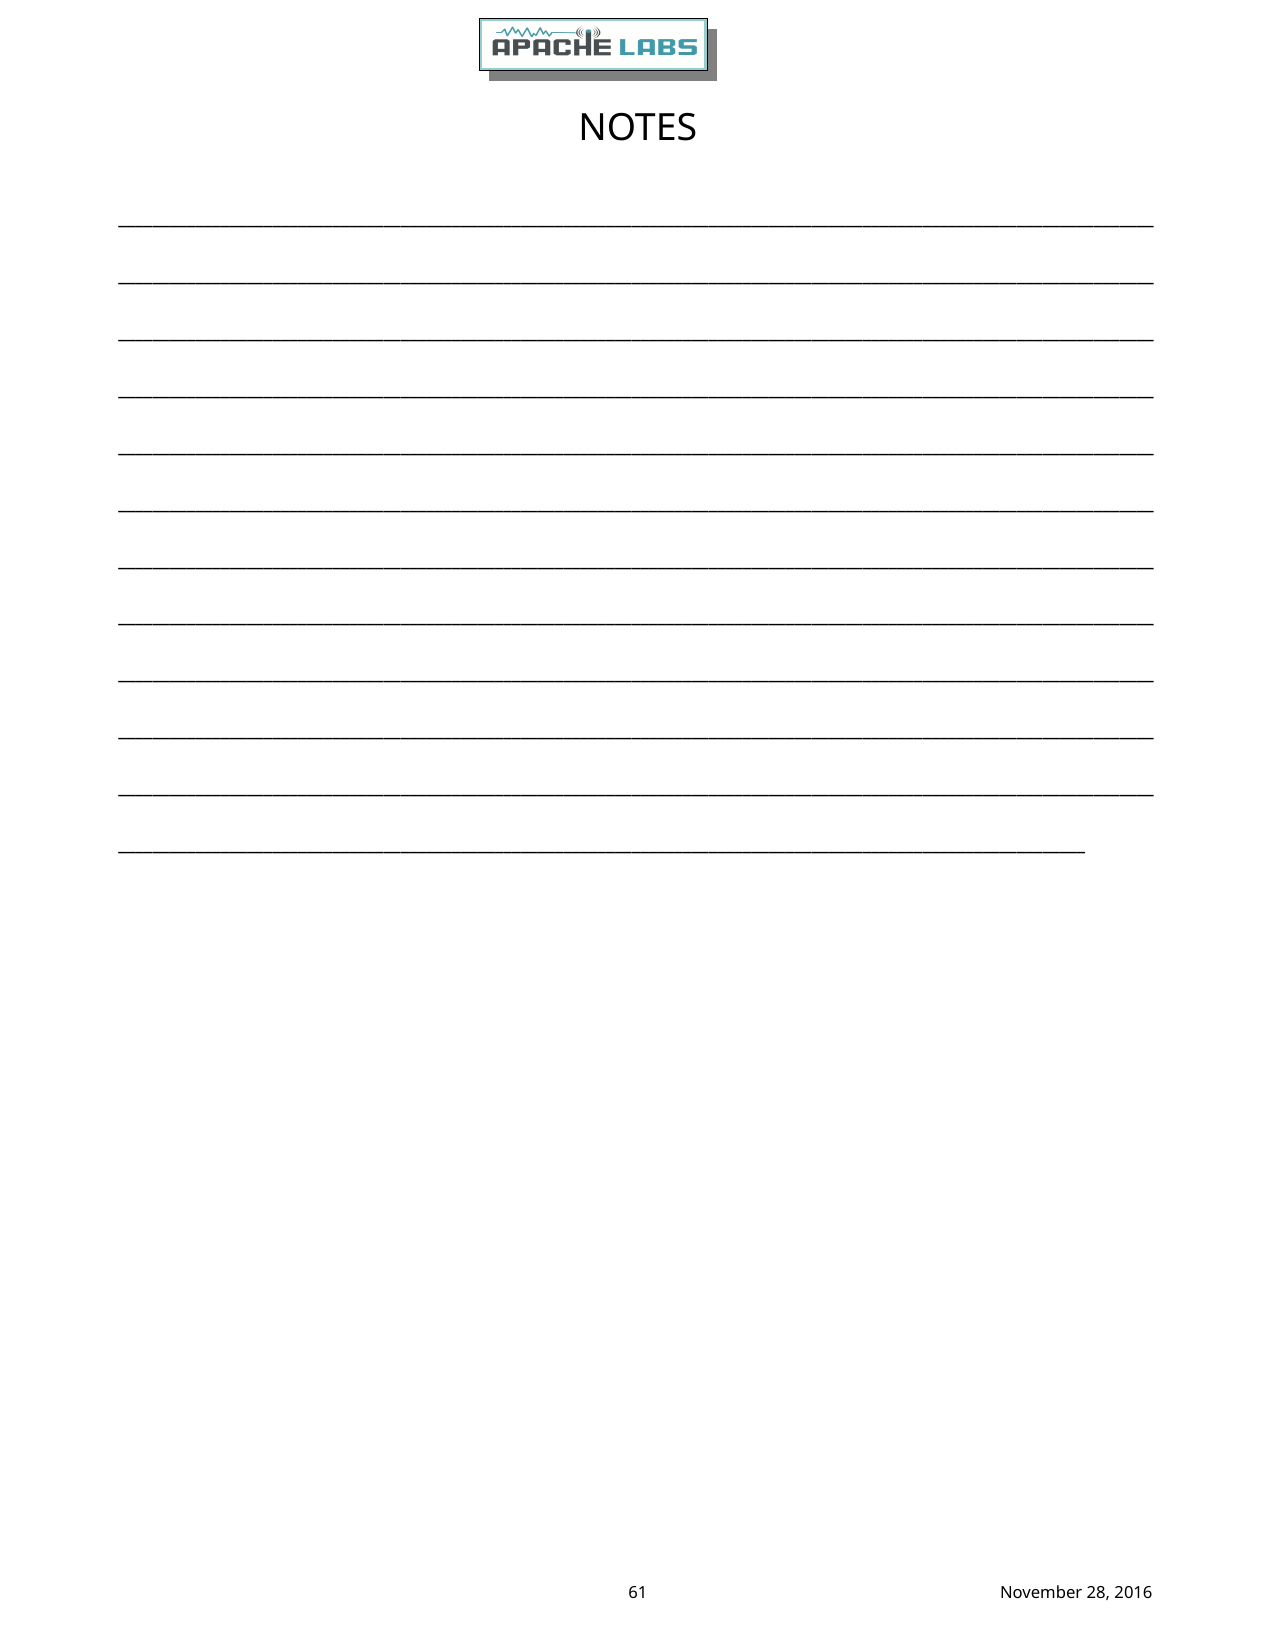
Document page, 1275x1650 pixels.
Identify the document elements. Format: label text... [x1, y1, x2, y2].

text ____________________________________________________________________________________________________________________________________________________________________________________________________________________________________________________________________________________________________________________________________________________________________________________________________________________________________________________________________________________________________________________________________________________________________________________________________________________________________________________________________________________________________________________________________________________________________________________________________________________________________________________________________________________________________________________________________________________________________________________________________________________________________________________________________________________________________________________________________________________________________________________________________________________________________________________________________________________________________________________________________________________________________________________________________________________________________________________________________________________________________ [118, 202, 1157, 857]
picture [482, 21, 704, 68]
text NOTES [118, 100, 1157, 151]
